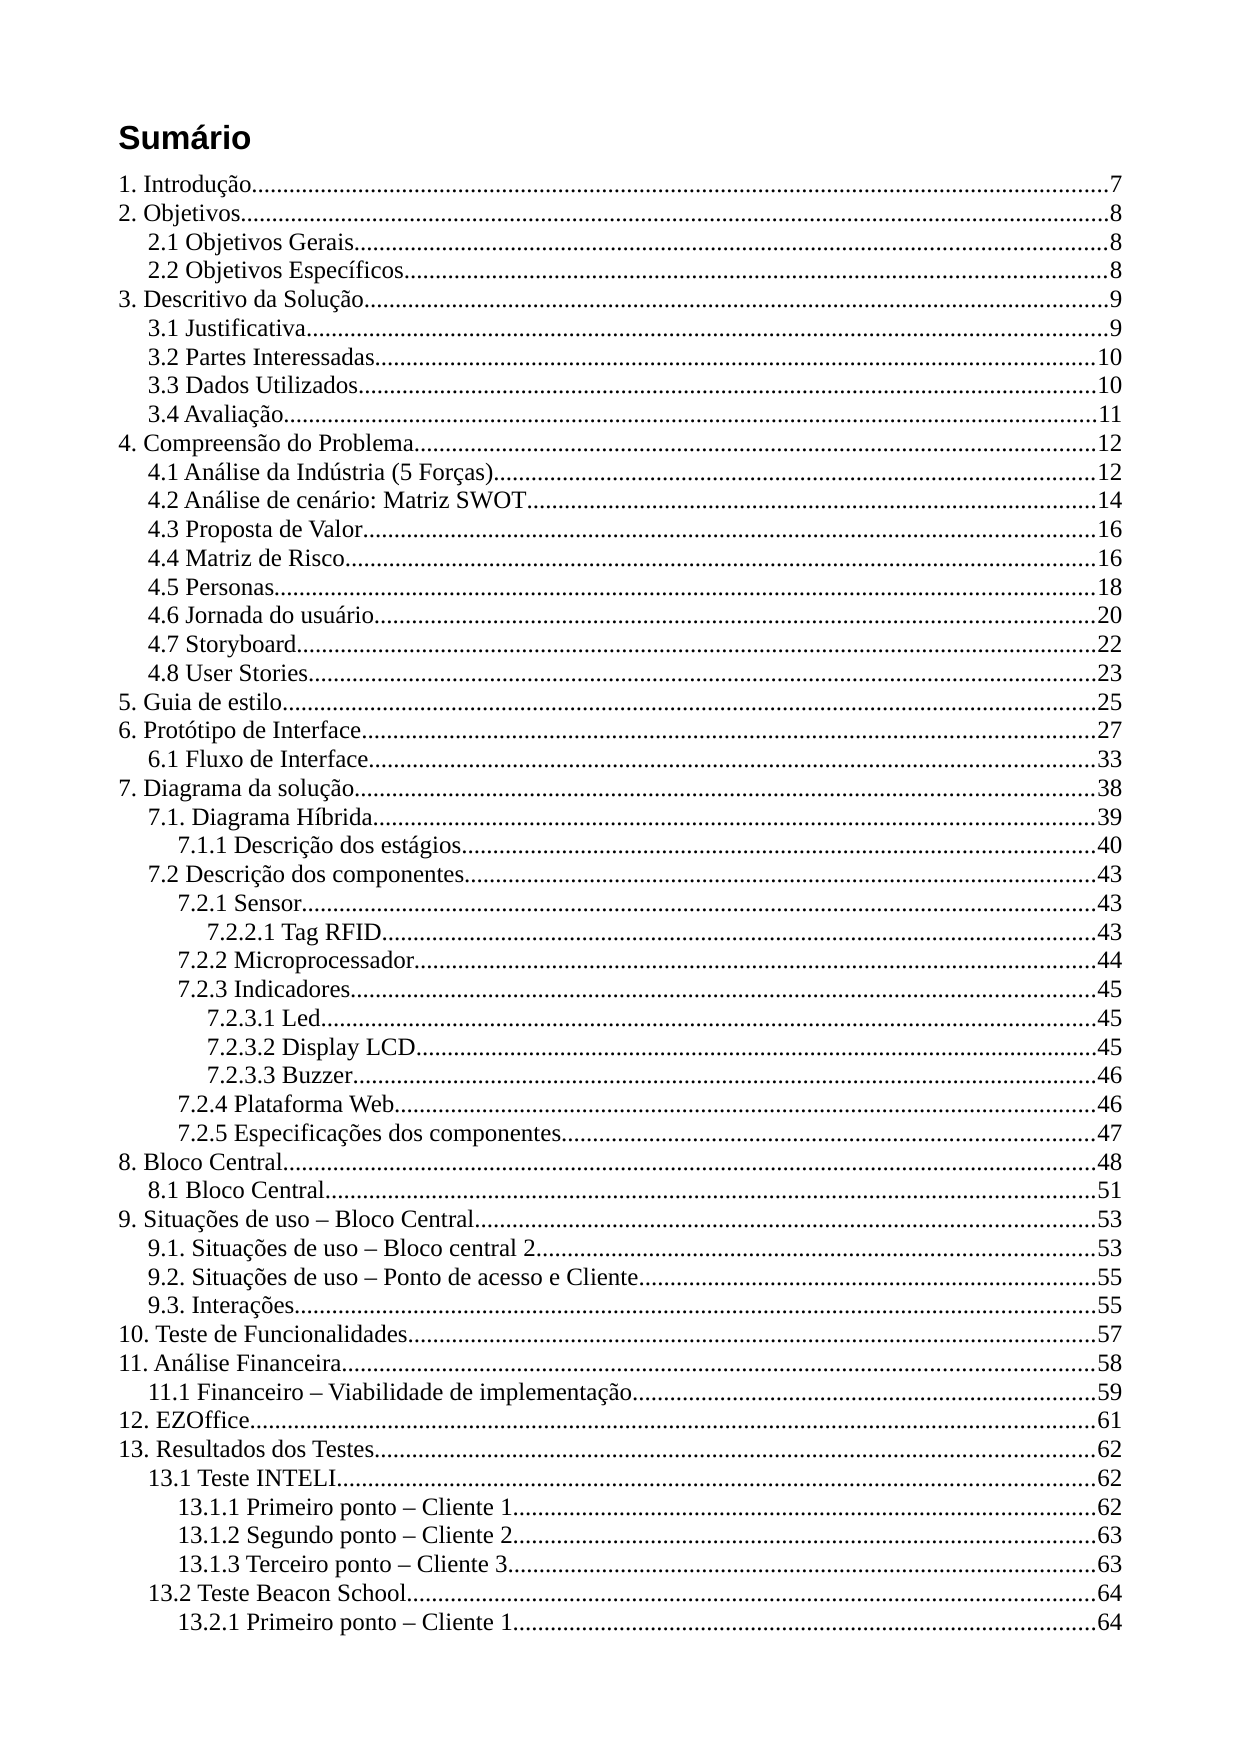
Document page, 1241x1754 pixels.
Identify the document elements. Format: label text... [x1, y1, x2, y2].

text 9. Situações de uso – Bloco Central 53 [118, 1204, 1122, 1233]
text 12. EZOffice 61 [118, 1405, 1122, 1434]
text 7.2.3.1 Led 45 [207, 1003, 1122, 1032]
text 3.2 Partes Interessadas 10 [148, 342, 1122, 370]
text 7.1. Diagrama Híbrida 39 [148, 802, 1122, 830]
text 10. Teste de Funcionalidades 57 [118, 1319, 1122, 1348]
text 7.1.1 Descrição dos estágios 40 [177, 830, 1122, 859]
text 7.2.2.1 Tag RFID 43 [207, 917, 1122, 945]
text 7.2 Descrição dos componentes 43 [148, 859, 1122, 888]
text 13. Resultados dos Testes 62 [118, 1434, 1122, 1463]
text 7.2.2 Microprocessador 44 [177, 945, 1122, 974]
text 7.2.5 Especificações dos componentes 47 [177, 1118, 1122, 1147]
text 4.1 Análise da Indústria (5 Forças) 12 [148, 457, 1122, 485]
text 1. Introdução 7 [118, 169, 1122, 198]
text 5. Guia de estilo 25 [118, 687, 1122, 715]
text 7.2.3 Indicadores 45 [177, 974, 1122, 1003]
text 3. Descritivo da Solução 9 [118, 284, 1122, 313]
text 9.2. Situações de uso – Ponto de acesso e Cliente 55 [148, 1262, 1122, 1290]
text 8. Bloco Central 48 [118, 1147, 1122, 1175]
text 9.3. Interações 55 [148, 1290, 1122, 1319]
text 4. Compreensão do Problema 12 [118, 428, 1122, 457]
text 11.1 Financeiro – Viabilidade de implementação 59 [148, 1377, 1122, 1405]
text 6.1 Fluxo de Interface 33 [148, 744, 1122, 773]
text 4.7 Storyboard 22 [148, 629, 1122, 658]
text 3.4 Avaliação 11 [148, 399, 1122, 428]
text 3.1 Justificativa 9 [148, 313, 1122, 342]
text 4.6 Jornada do usuário 20 [148, 600, 1122, 629]
text 7.2.3.3 Buzzer 46 [207, 1060, 1122, 1089]
text 4.8 User Stories 23 [148, 658, 1122, 687]
text 4.3 Proposta de Valor 16 [148, 514, 1122, 543]
text 6. Protótipo de Interface 27 [118, 715, 1122, 744]
text 7. Diagrama da solução 38 [118, 773, 1122, 802]
text 4.5 Personas 18 [148, 572, 1122, 600]
text 2. Objetivos 8 [118, 198, 1122, 227]
text 8.1 Bloco Central 51 [148, 1175, 1122, 1204]
text 13.1 Teste INTELI 62 [148, 1463, 1122, 1492]
text 7.2.4 Plataforma Web 46 [177, 1089, 1122, 1118]
text 4.4 Matriz de Risco 16 [148, 543, 1122, 572]
text 13.2.1 Primeiro ponto – Cliente 1 64 [177, 1607, 1122, 1635]
subtitle Sumário [118, 118, 1122, 157]
text 13.2 Teste Beacon School 64 [148, 1578, 1122, 1607]
text 7.2.1 Sensor 43 [177, 888, 1122, 917]
text 2.2 Objetivos Específicos 8 [148, 255, 1122, 284]
text 11. Análise Financeira 58 [118, 1348, 1122, 1377]
text 4.2 Análise de cenário: Matriz SWOT 14 [148, 485, 1122, 514]
text 7.2.3.2 Display LCD 45 [207, 1032, 1122, 1060]
text 9.1. Situações de uso – Bloco central 2 53 [148, 1233, 1122, 1262]
text 13.1.2 Segundo ponto – Cliente 2 63 [177, 1520, 1122, 1549]
text 13.1.1 Primeiro ponto – Cliente 1 62 [177, 1492, 1122, 1520]
text 13.1.3 Terceiro ponto – Cliente 3 63 [177, 1549, 1122, 1578]
text 3.3 Dados Utilizados 10 [148, 370, 1122, 399]
text 2.1 Objetivos Gerais 8 [148, 227, 1122, 255]
